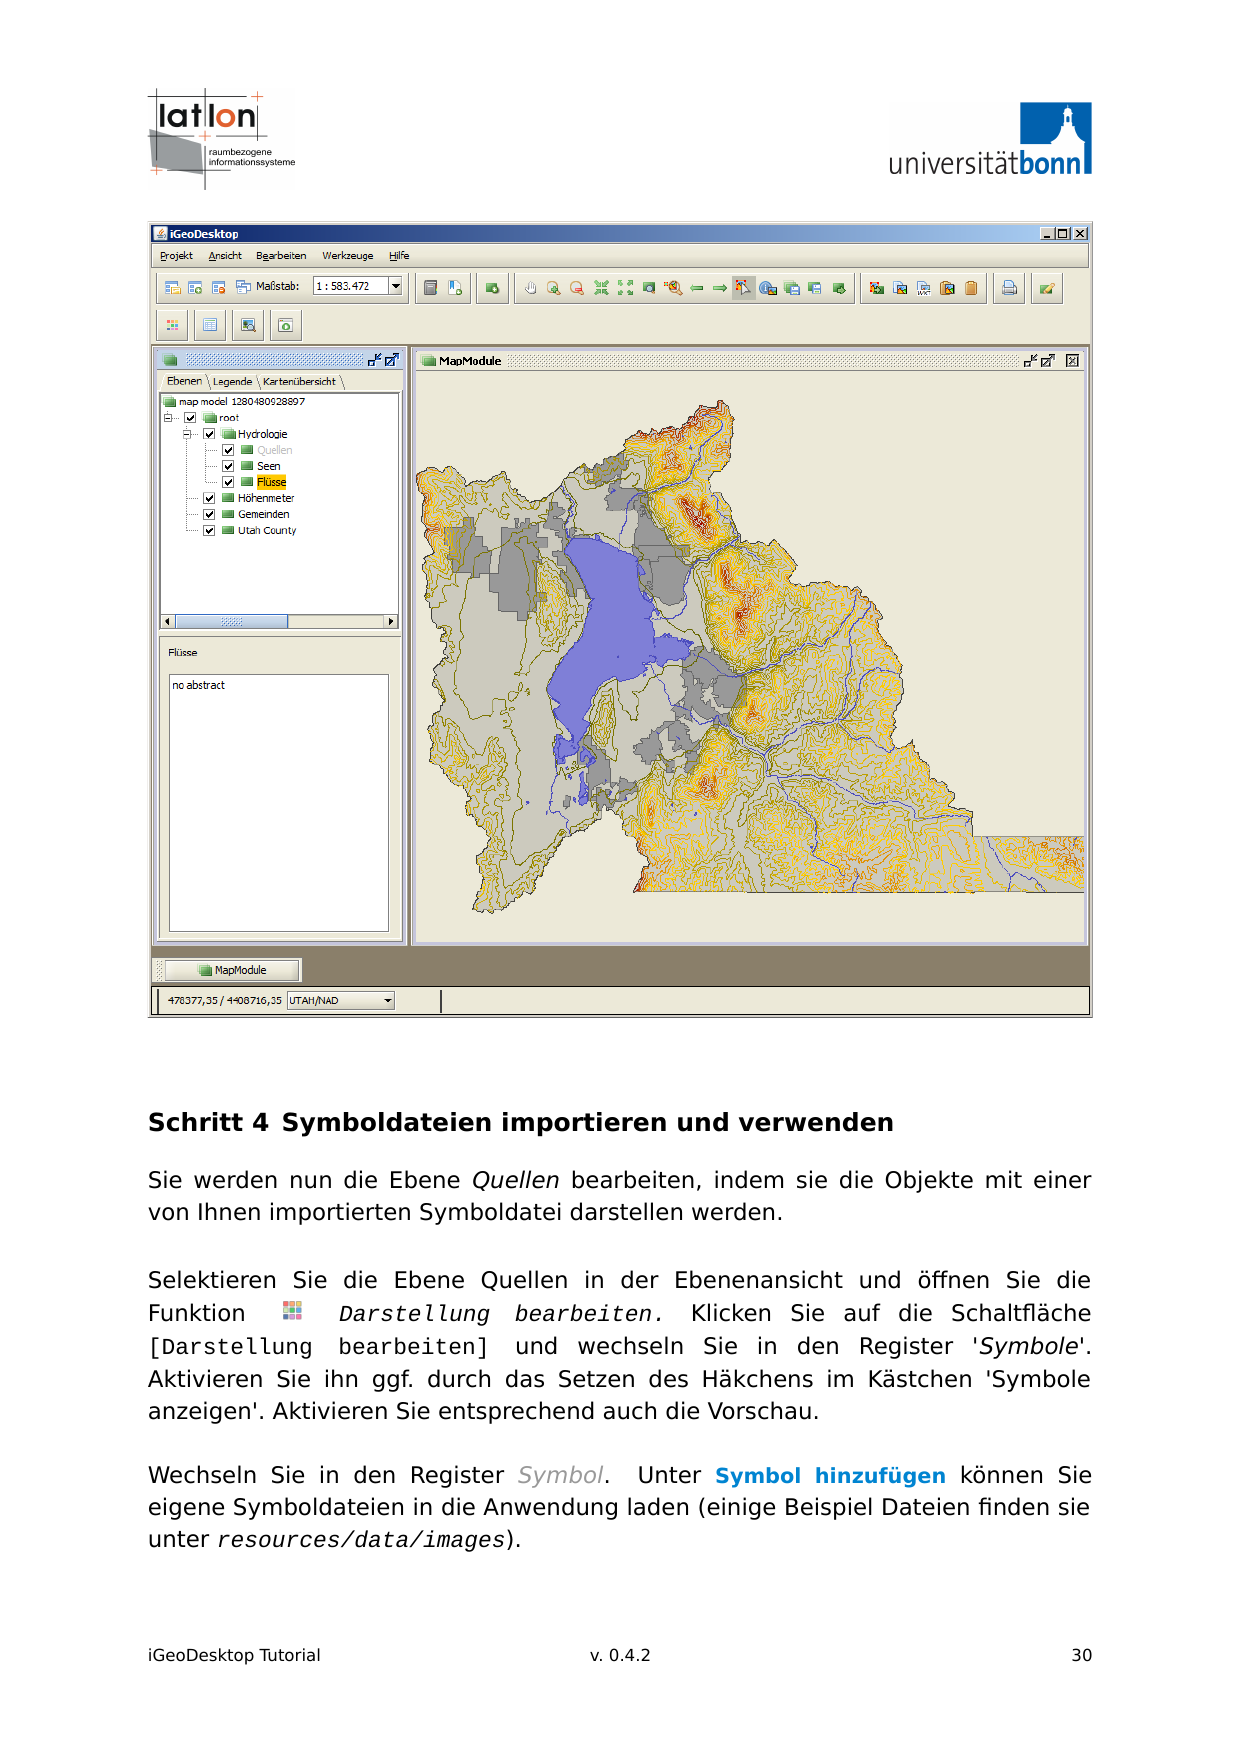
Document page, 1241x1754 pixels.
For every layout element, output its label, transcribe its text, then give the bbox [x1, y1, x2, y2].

picture [282, 1300, 303, 1321]
text Selektieren Sie die Ebene Quellen in der Ebenenansicht und öffnen Sie die Funktion Darstellung bearbeiten. Klicken Sie auf die Schaltfläche [Darstellung bearbeiten] und wechseln Sie in den Register 'Symbole'. Aktivieren Sie ihn ggf. durch das Setzen des Häkchens im Kästchen 'Symbole anzeigen'. Aktivieren Sie entsprechend auch die Vorschau. Wechseln Sie in den Register Symbol. Unter Symbol hinzufügen können Sie eigene Symboldateien in die Anwendung laden (einige Beispiel Dateien finden sie unter resources/data/images). [148, 1268, 1092, 1554]
picture [889, 102, 1093, 174]
picture [147, 221, 1093, 1018]
picture [147, 88, 295, 190]
subtitle Symboldateien importieren und verwenden [148, 1108, 1092, 1137]
text Sie werden nun die Ebene Quellen bearbeiten, indem sie die Objekte mit einer von Ihnen importierten Symboldatei darstellen werden. [148, 1167, 1092, 1226]
